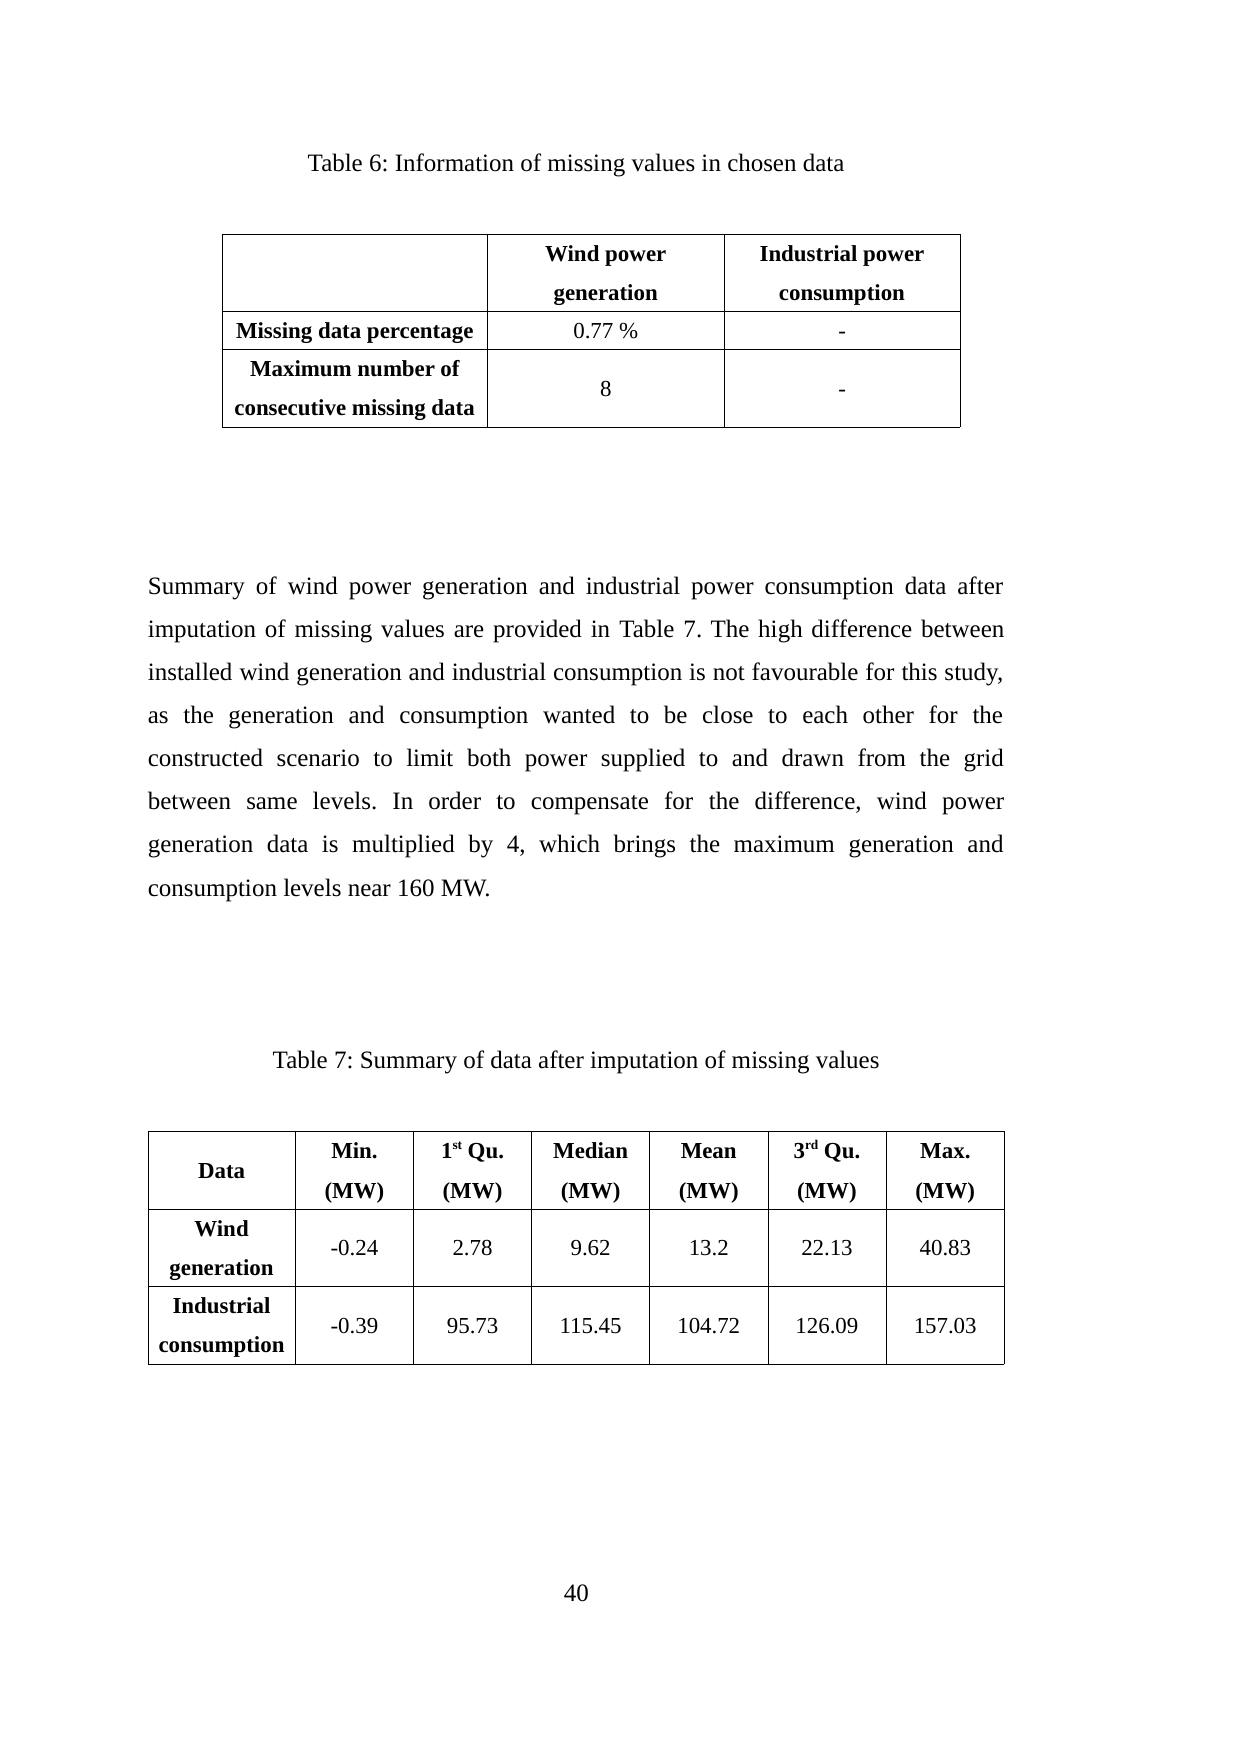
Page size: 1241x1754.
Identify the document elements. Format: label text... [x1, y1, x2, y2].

table_cell 13.2 [650, 1210, 768, 1286]
table_header Wind power generation [488, 235, 724, 311]
table_cell 22.13 [769, 1210, 886, 1286]
table_header Max. (MW) [887, 1132, 1004, 1209]
table_header Median (MW) [532, 1132, 649, 1209]
table_cell Maximum number of consecutive missing data [223, 350, 487, 427]
table_header 1st Qu. (MW) [414, 1132, 531, 1209]
table_cell 115.45 [532, 1287, 649, 1364]
table_header [223, 235, 487, 311]
table_header Industrial power consumption [725, 235, 960, 311]
text Table 6: Information of missing values in chosen data [148, 148, 1004, 176]
table_cell -0.39 [296, 1287, 413, 1364]
table_cell 40.83 [887, 1210, 1004, 1286]
table_cell Industrial consumption [149, 1287, 295, 1364]
table_cell - [725, 350, 960, 427]
table_cell Missing data percentage [223, 312, 487, 349]
text Summary of wind power generation and industrial power consumption data after imputation of missing values are provided in Table 7. The high difference between installed wind generation and industrial consumption is not favourable for this study, as the generation and consumption wanted to be close to each other for the constructed scenario to limit both power supplied to and drawn from the grid between same levels. In order to compensate for the difference, wind power generation data is multiplied by 4, which brings the maximum generation and consumption levels near 160 MW. [148, 571, 1004, 901]
table_cell 126.09 [769, 1287, 886, 1364]
table_cell 157.03 [887, 1287, 1004, 1364]
text Table 7: Summary of data after imputation of missing values [148, 1045, 1004, 1074]
table_header Mean (MW) [650, 1132, 768, 1209]
table_cell 2.78 [414, 1210, 531, 1286]
table_cell 0.77 % [488, 312, 724, 349]
table_cell Wind generation [149, 1210, 295, 1286]
table_cell 95.73 [414, 1287, 531, 1364]
table_cell 9.62 [532, 1210, 649, 1286]
table_header Min. (MW) [296, 1132, 413, 1209]
table_cell - [725, 312, 960, 349]
table_header Data [149, 1132, 295, 1209]
table_header 3rd Qu. (MW) [769, 1132, 886, 1209]
table_cell 8 [488, 350, 724, 427]
table_cell 104.72 [650, 1287, 768, 1364]
table_cell -0.24 [296, 1210, 413, 1286]
